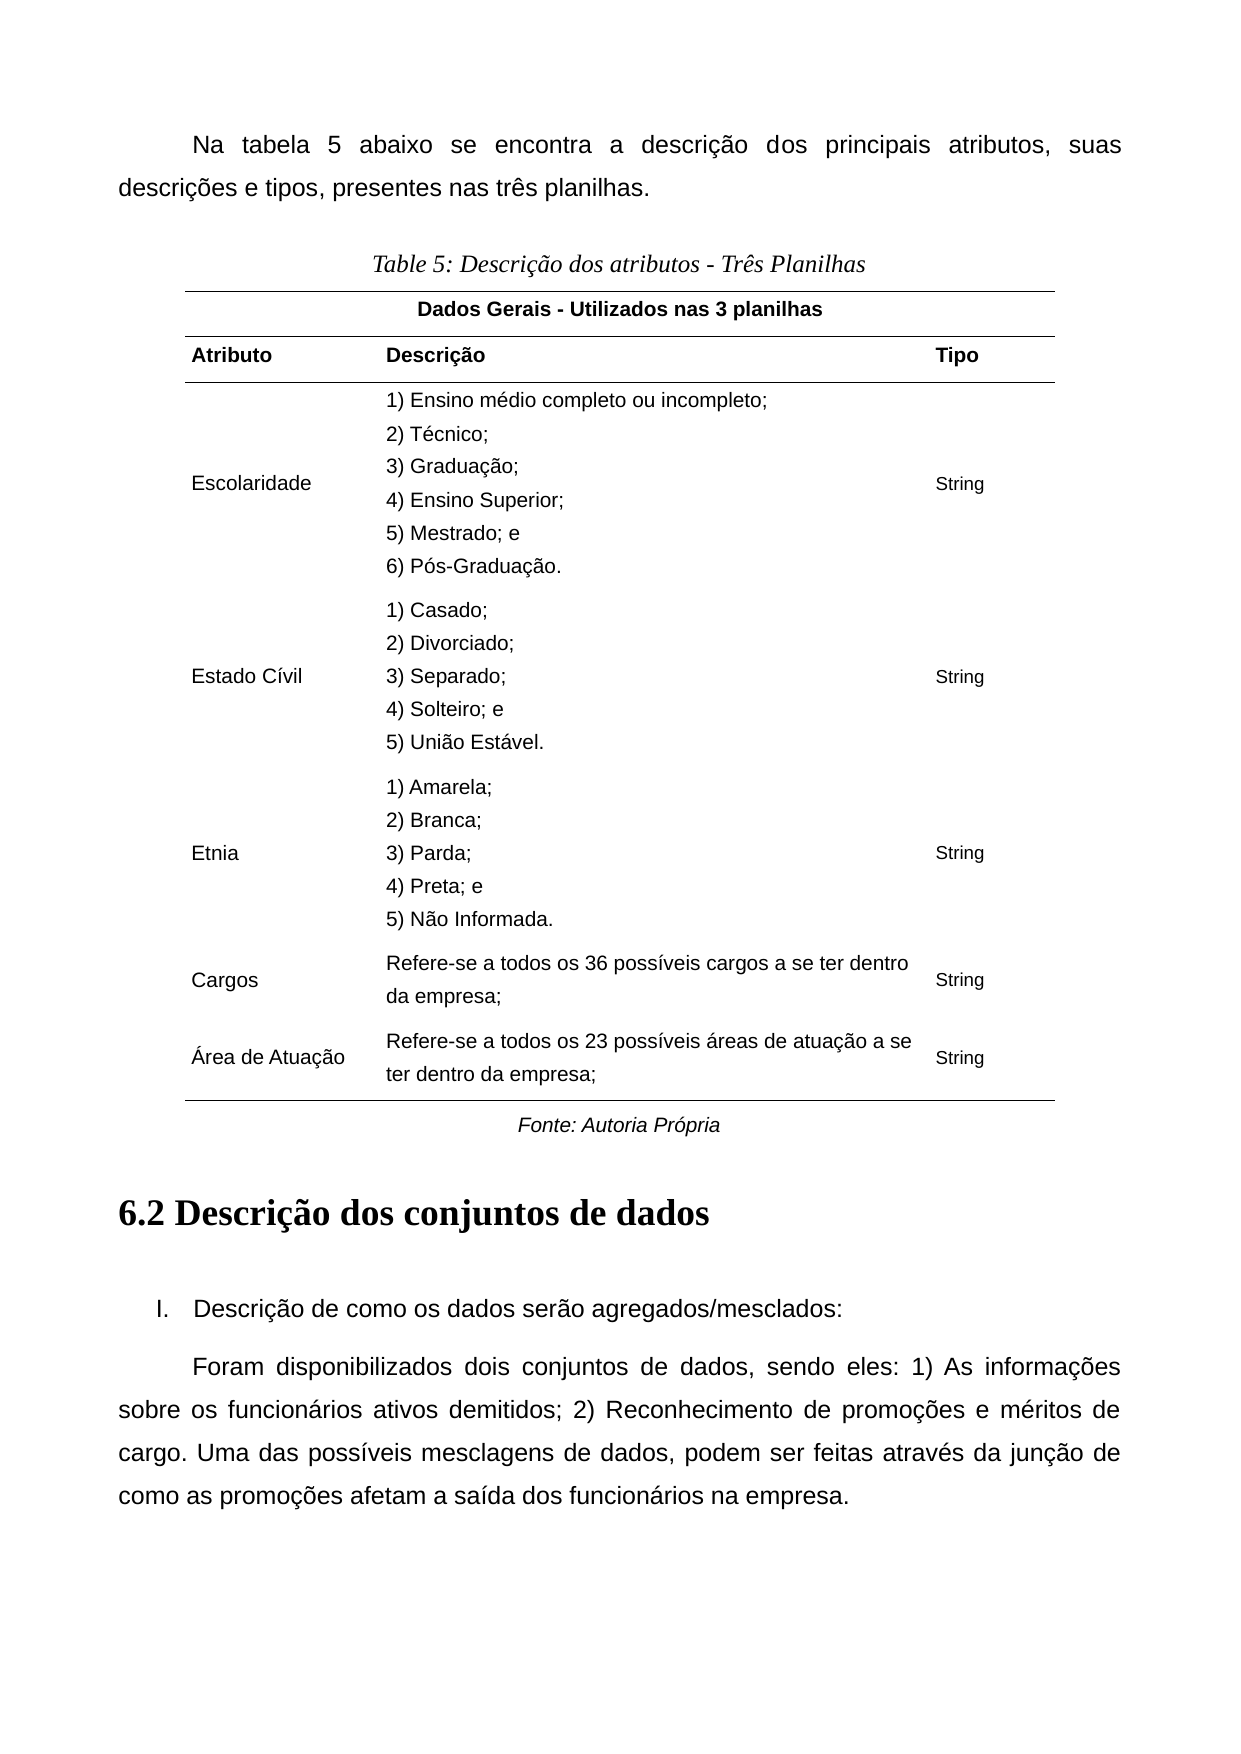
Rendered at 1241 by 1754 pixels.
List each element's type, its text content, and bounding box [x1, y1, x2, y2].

text Na tabela 5 abaixo se encontra a descrição dos principais atributos, suas descrições e tipos, presentes nas três planilhas. [118, 130, 1122, 202]
text Table 5: Descrição dos atributos - Três Planilhas [118, 249, 1122, 278]
table_cell Escolaridade [185, 383, 380, 592]
list Descrição de como os dados serão agregados/mesclados: [156, 1294, 1122, 1322]
table_cell Tipo [930, 337, 1055, 382]
table_cell 1) Ensino médio completo ou incompleto; 2) Técnico; 3) Graduação; 4) Ensino Superior; 5) Mestrado; e 6) Pós-Graduação. [380, 383, 930, 592]
text Fonte: Autoria Própria [118, 1113, 1122, 1137]
table_cell Atributo [185, 337, 380, 382]
table_cell String [930, 592, 1055, 769]
table_cell Refere-se a todos os 23 possíveis áreas de atuação a se ter dentro da empresa; [380, 1023, 930, 1100]
table_cell String [930, 383, 1055, 592]
table_cell Descrição [380, 337, 930, 382]
table_cell Cargos [185, 945, 380, 1023]
table_cell Área de Atuação [185, 1023, 380, 1100]
table_cell String [930, 945, 1055, 1023]
text Foram disponibilizados dois conjuntos de dados, sendo eles: 1) As informações sobre os funcionários ativos demitidos; 2) Reconhecimento de promoções e méritos de cargo. Uma das possíveis mesclagens de dados, podem ser feitas através da junção de como as promoções afetam a saída dos funcionários na empresa. [118, 1351, 1122, 1509]
table_cell String [930, 1023, 1055, 1100]
table_cell 1) Casado; 2) Divorciado; 3) Separado; 4) Solteiro; e 5) União Estável. [380, 592, 930, 769]
table_cell Refere-se a todos os 36 possíveis cargos a se ter dentro da empresa; [380, 945, 930, 1023]
table_cell Etnia [185, 769, 380, 945]
table_cell Estado Cívil [185, 592, 380, 769]
subtitle 6.2 Descrição dos conjuntos de dados [118, 1191, 1122, 1234]
table_cell 1) Amarela; 2) Branca; 3) Parda; 4) Preta; e 5) Não Informada. [380, 769, 930, 945]
table_cell String [930, 769, 1055, 945]
table_header Dados Gerais - Utilizados nas 3 planilhas [185, 292, 1055, 336]
